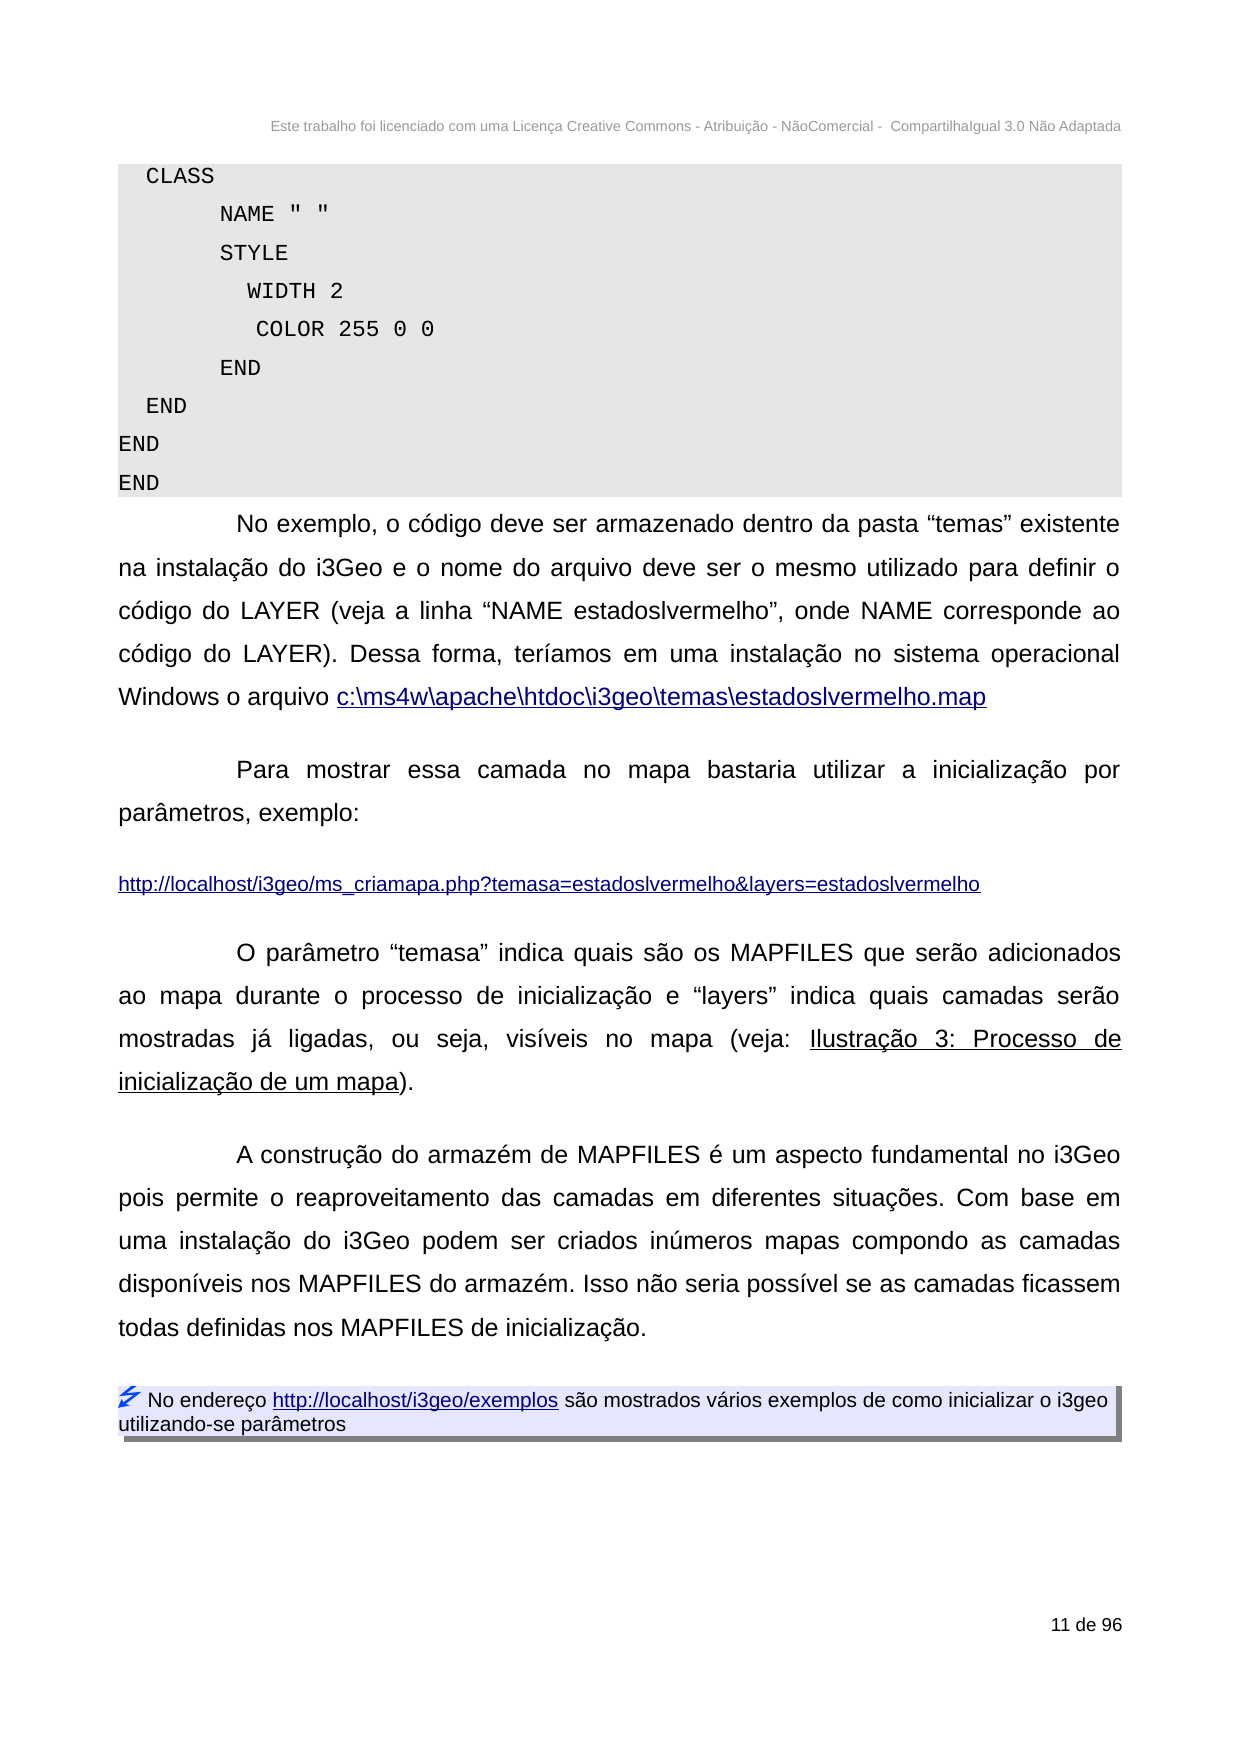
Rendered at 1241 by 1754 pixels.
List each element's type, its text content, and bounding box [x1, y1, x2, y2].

text COLOR 255 0 0 [118, 318, 1122, 344]
text END [118, 394, 1122, 420]
text NAME " " [118, 203, 1122, 229]
text No exemplo, o código deve ser armazenado dentro da pasta “temas” existente na instalação do i3Geo e o nome do arquivo deve ser o mesmo utilizado para definir o código do LAYER (veja a linha “NAME estadoslvermelho”, onde NAME corresponde ao código do LAYER). Dessa forma, teríamos em uma instalação no sistema operacional Windows o arquivo c:\ms4w\apache\htdoc\i3geo\temas\estadoslvermelho.map [118, 509, 1122, 711]
text STYLE [118, 241, 1122, 267]
text WIDTH 2 [118, 279, 1122, 305]
text Para mostrar essa camada no mapa bastaria utilizar a inicialização por parâmetros, exemplo: [118, 755, 1122, 827]
text END [118, 356, 1122, 382]
text CLASS [118, 164, 1122, 190]
text END [118, 471, 1122, 497]
text http://localhost/i3geo/ms_criamapa.php?temasa=estadoslvermelho&layers=estadoslvermelho [118, 871, 1122, 895]
text No endereço http://localhost/i3geo/exemplos são mostrados vários exemplos de como inicializar o i3geo utilizando-se parâmetros [118, 1386, 1116, 1436]
text END [118, 433, 1122, 459]
text A construção do armazém de MAPFILES é um aspecto fundamental no i3Geo pois permite o reaproveitamento das camadas em diferentes situações. Com base em uma instalação do i3Geo podem ser criados inúmeros mapas compondo as camadas disponíveis nos MAPFILES do armazém. Isso não seria possível se as camadas ficassem todas definidas nos MAPFILES de inicialização. [118, 1140, 1122, 1341]
text O parâmetro “temasa” indica quais são os MAPFILES que serão adicionados ao mapa durante o processo de inicialização e “layers” indica quais camadas serão mostradas já ligadas, ou seja, visíveis no mapa (veja: Ilustração 3: Processo de inicialização de um mapa). [118, 937, 1122, 1096]
